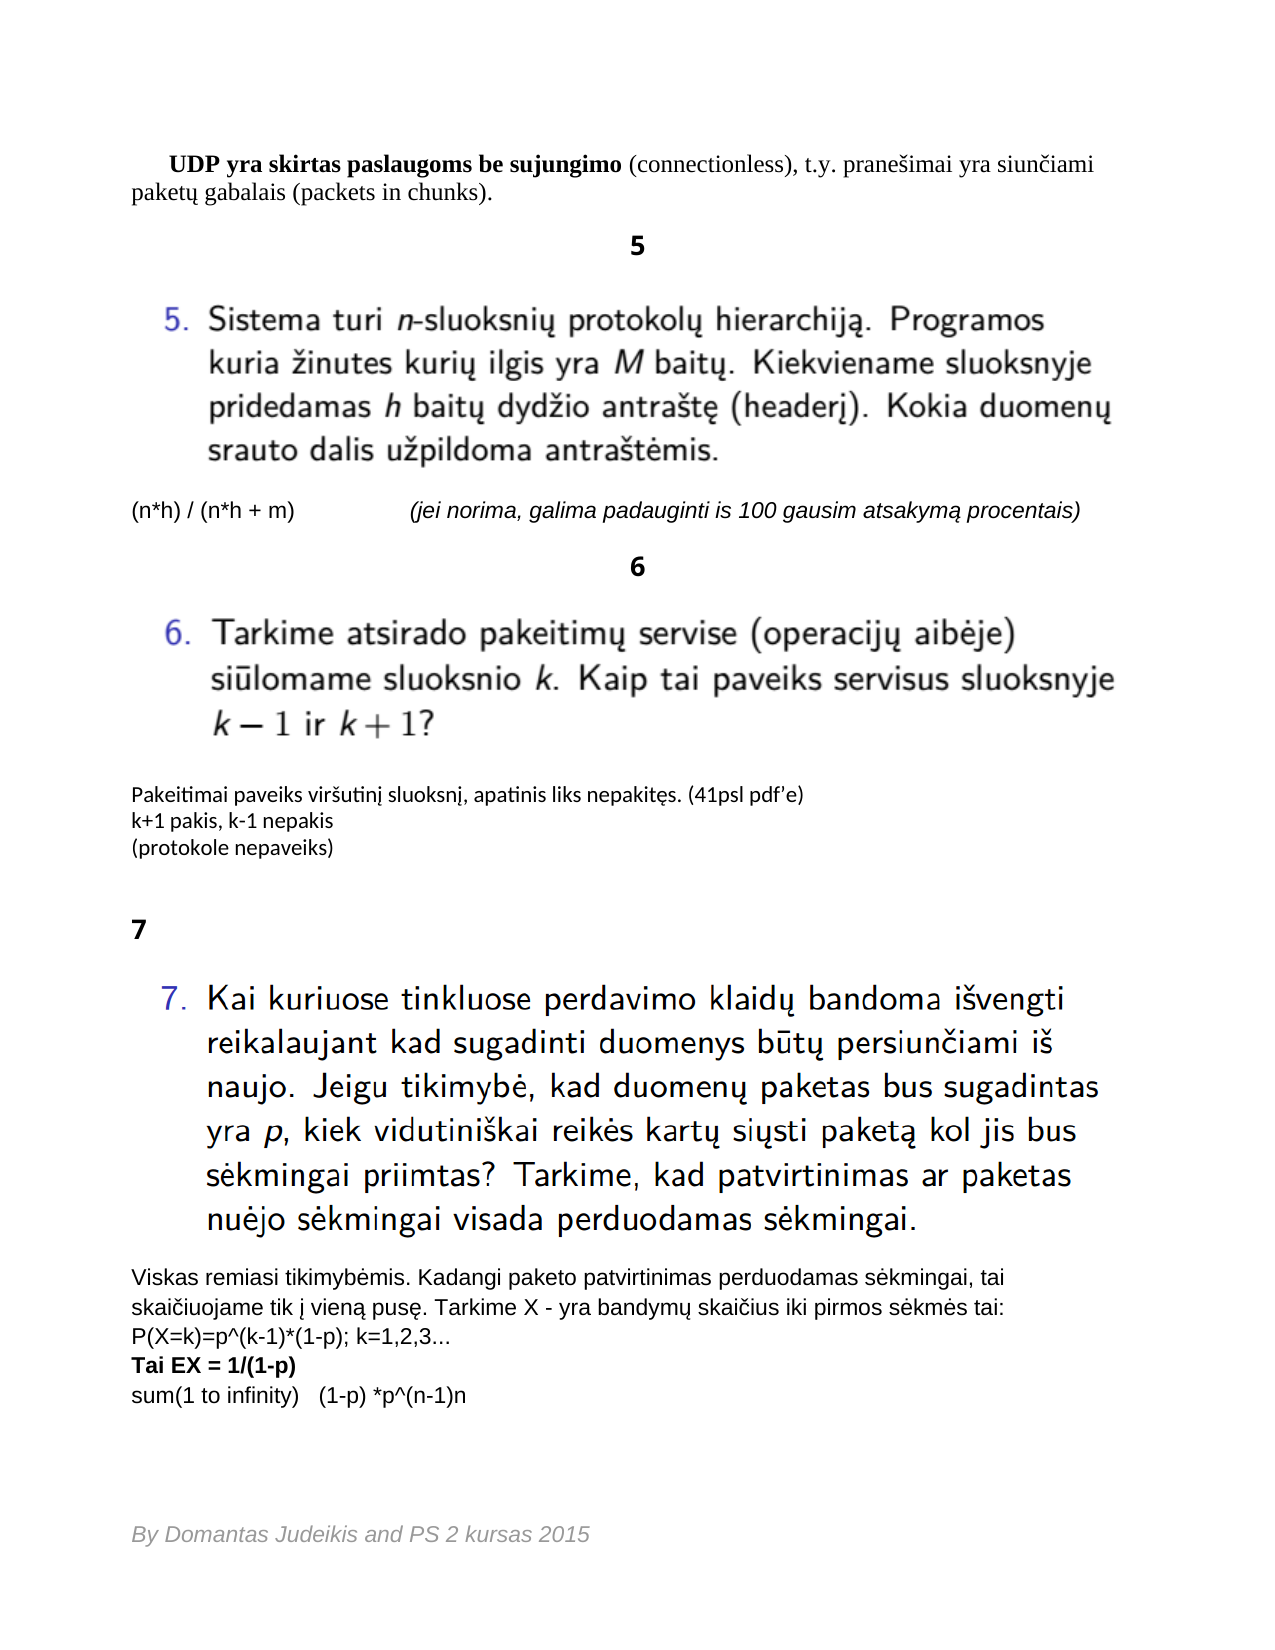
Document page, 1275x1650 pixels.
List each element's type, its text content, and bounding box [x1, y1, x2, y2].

picture [150, 287, 1125, 475]
text k+1 pakis, k-1 nepakis [131, 811, 1144, 834]
subtitle 5 [131, 226, 1144, 263]
text Pakeitimai paveiks viršutinį sluoksnį, apatinis liks nepakitęs. (41psl pdf’e) [131, 590, 1144, 808]
text sum(1 to infinity) (1-p) *p^(n-1)n [131, 1383, 1144, 1408]
subtitle 6 [131, 548, 1144, 584]
subtitle 7 [131, 911, 1144, 947]
text (protokole nepaveiks) [131, 838, 1144, 861]
picture [150, 608, 1125, 763]
text Tai EX = 1/(1-p) [131, 1353, 1144, 1379]
text Viskas remiasi tikimybėmis. Kadangi paketo patvirtinimas perduodamas sėkmingai, tai skaičiuojame tik į vieną pusę. Tarkime X - yra bandymų skaičius iki pirmos sėkmės tai: P(X=k)=p^(k-1)*(1-p); k=1,2,3... [131, 1265, 1144, 1349]
picture [150, 971, 1125, 1243]
text (n*h) / (n*h + m) (jei norima, galima padauginti is 100 gausim atsakymą procentais) [131, 497, 1144, 523]
text UDP yra skirtas paslaugoms be sujungimo (connectionless), t.y. pranešimai yra siunčiami paketų gabalais (packets in chunks). [131, 150, 1144, 205]
